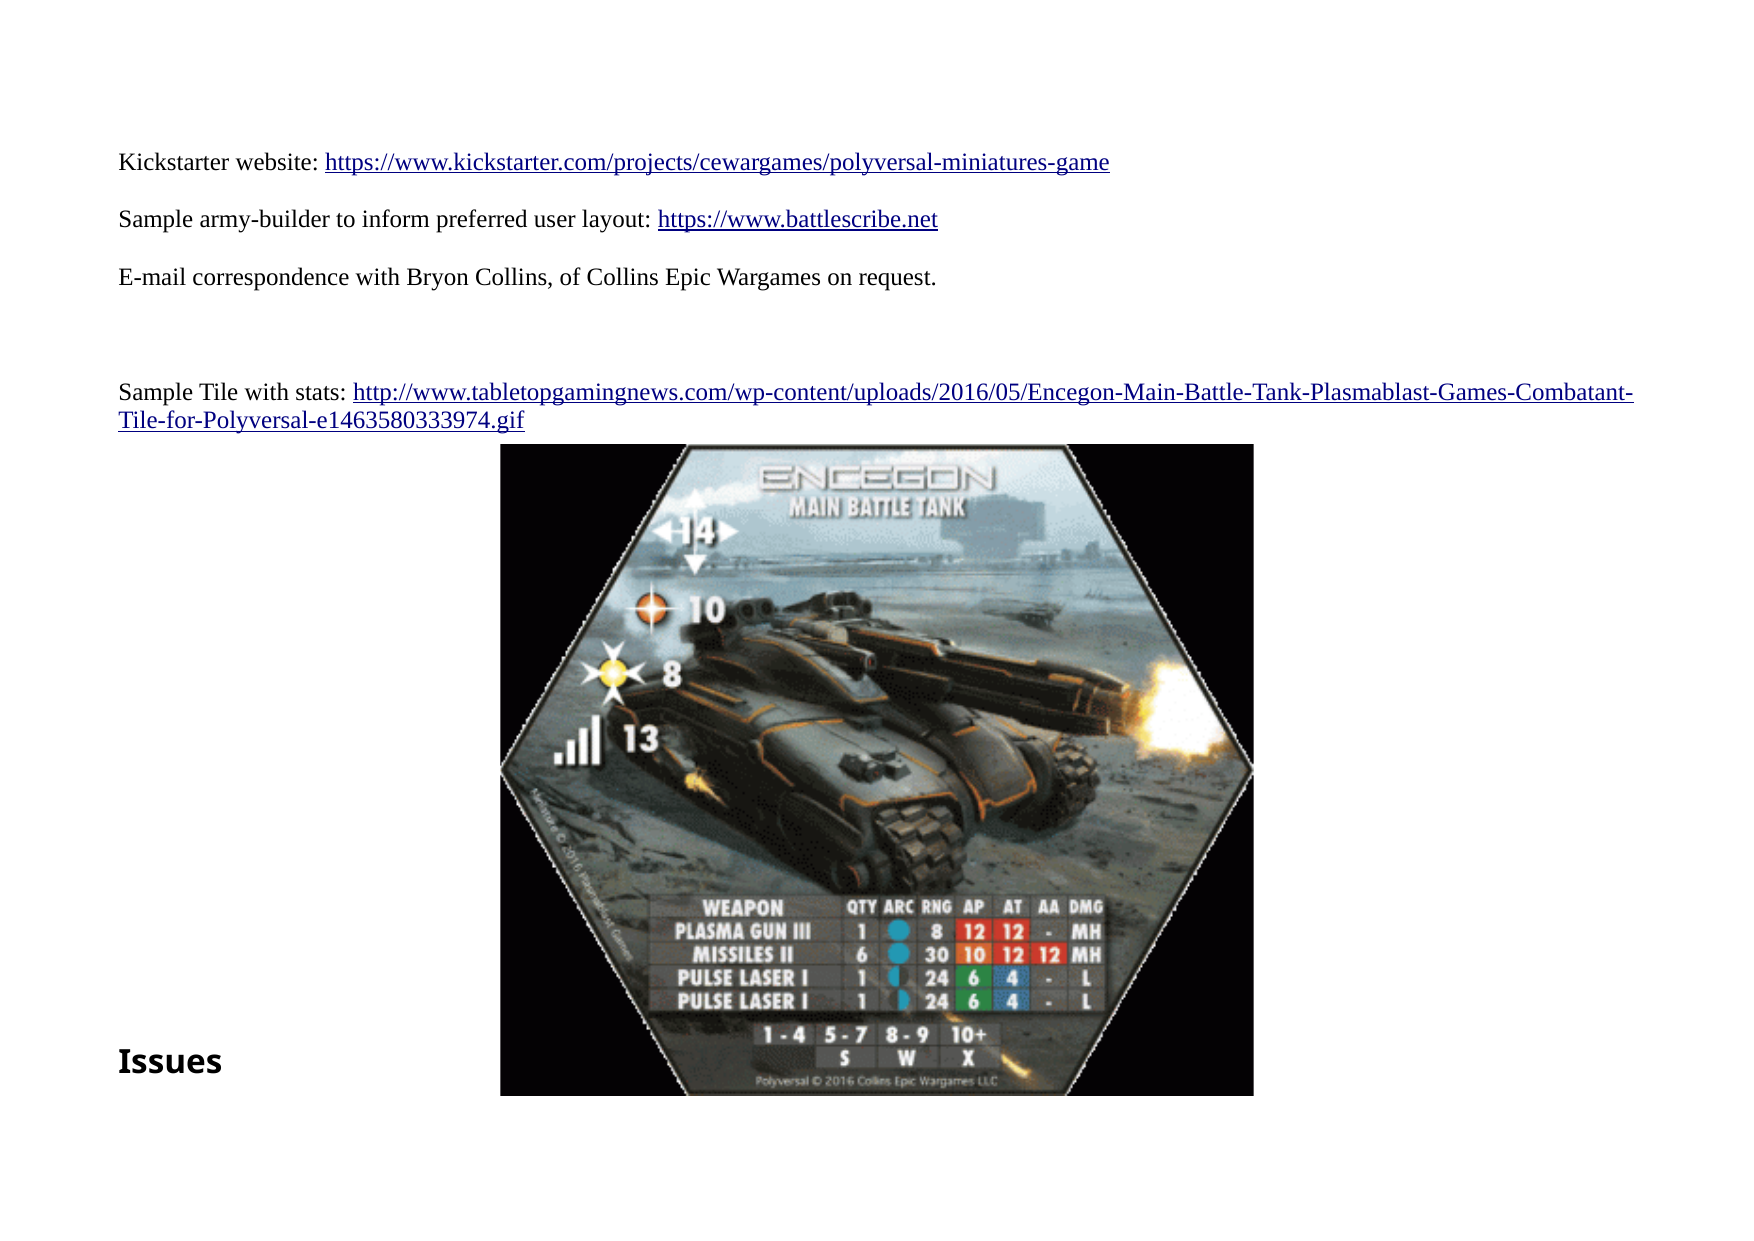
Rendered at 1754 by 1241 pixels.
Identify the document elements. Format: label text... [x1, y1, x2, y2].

text Kickstarter website: https://www.kickstarter.com/projects/cewargames/polyversal-miniatures-game [118, 147, 1636, 176]
text E-mail correspondence with Bryon Collins, of Collins Epic Wargames on request. [118, 262, 1636, 291]
picture [500, 444, 1254, 1096]
text Sample Tile with stats: http://www.tabletopgamingnews.com/wp-content/uploads/2016/05/Encegon-Main-Battle-Tank-Plasmablast-Games-Combatant-Tile-for-Polyversal-e1463580333974.gif [118, 377, 1636, 434]
text [1254, 1038, 1636, 1083]
text Issues [118, 1038, 500, 1083]
text Sample army-builder to inform preferred user layout: https://www.battlescribe.net [118, 204, 1636, 233]
